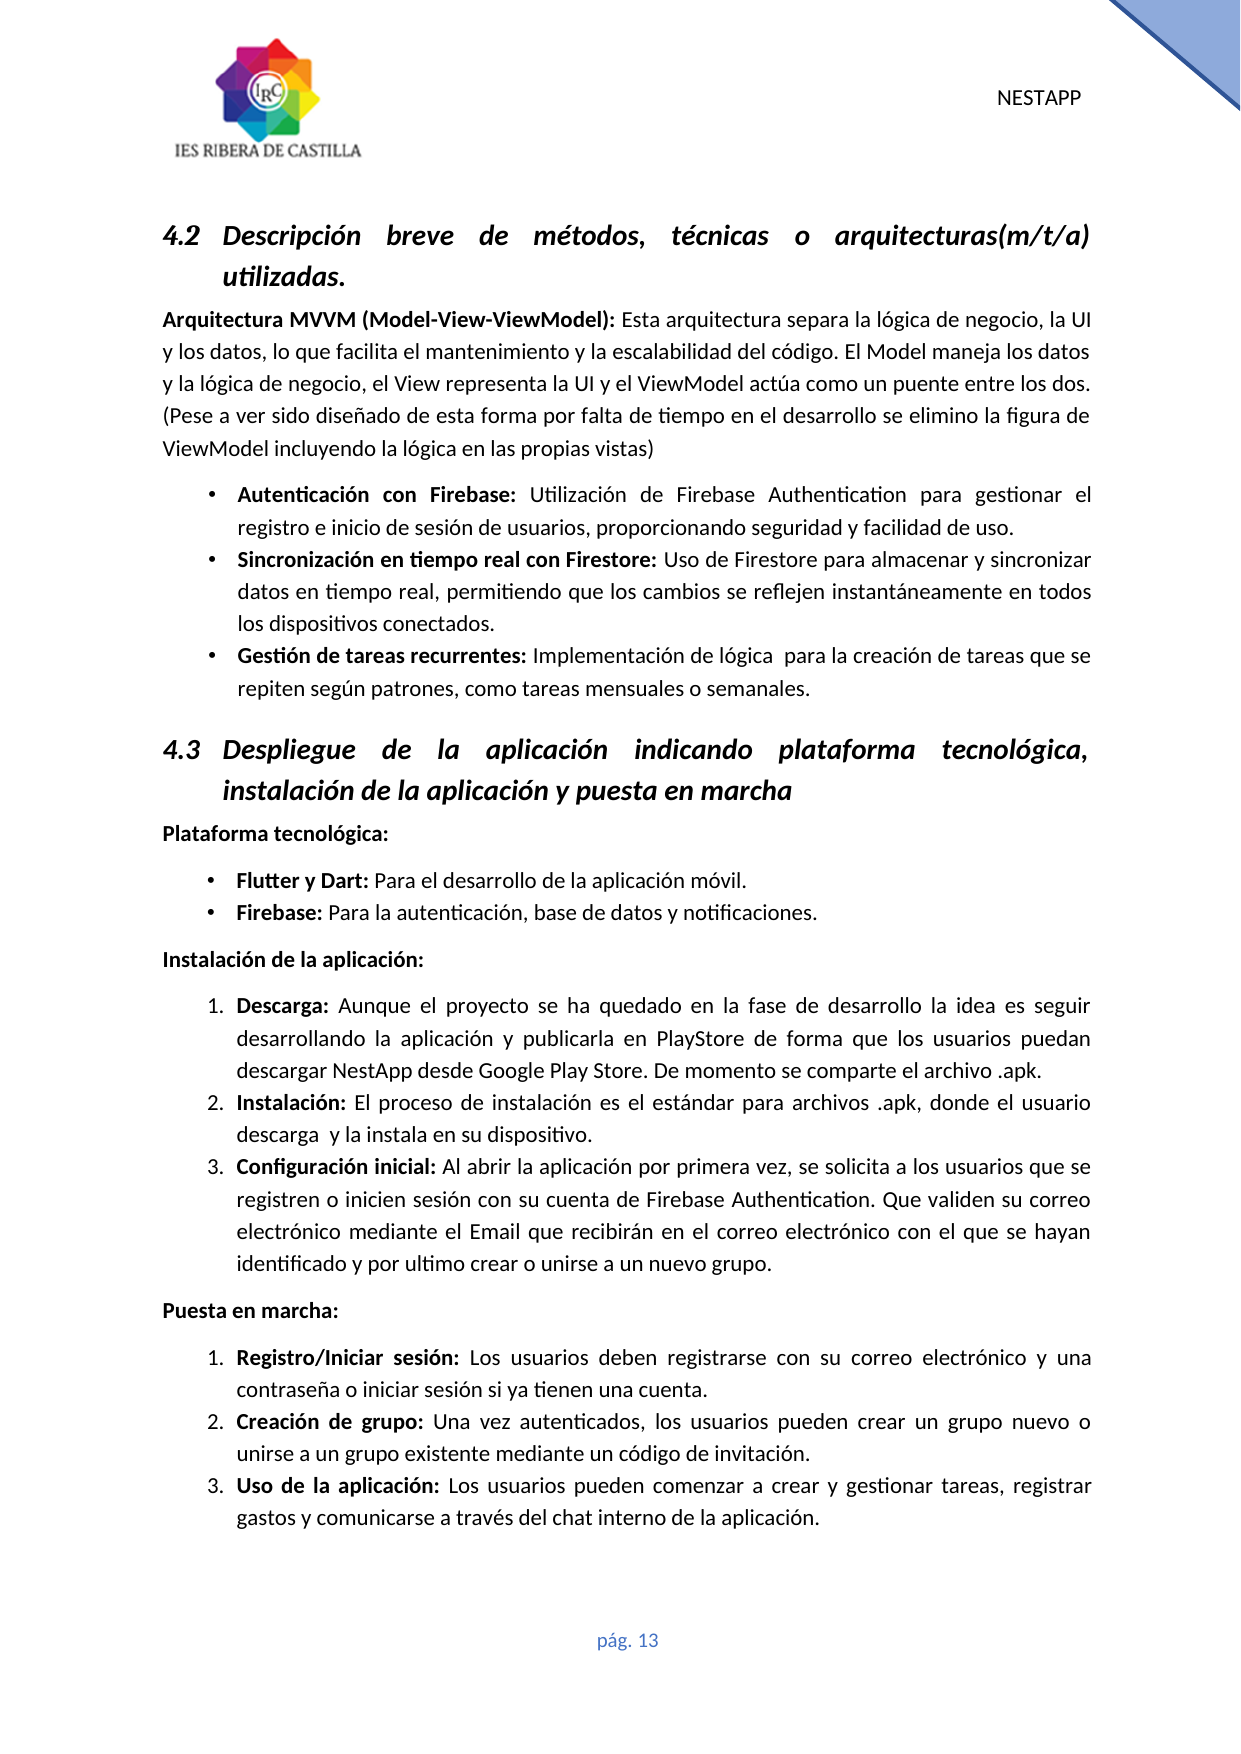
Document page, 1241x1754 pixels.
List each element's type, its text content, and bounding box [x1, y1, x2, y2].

list Uso de la aplicación: Los usuarios pueden comenzar a crear y gestionar tareas, registrar gastos y comunicarse a través del chat interno de la aplicación. [207, 1471, 1093, 1532]
list Instalación: El proceso de instalación es el estándar para archivos .apk, donde el usuario descarga y la instala en su dispositivo. [207, 1088, 1093, 1148]
list Sincronización en tiempo real con Firestore: Uso de Firestore para almacenar y sincronizar datos en tiempo real, permitiendo que los cambios se reflejen instantáneamente en todos los dispositivos conectados. [208, 545, 1093, 637]
text Instalación de la aplicación: [162, 945, 1093, 973]
picture [173, 29, 366, 164]
text Puesta en marcha: [162, 1296, 1093, 1324]
text Plataforma tecnológica: [162, 819, 1093, 847]
list Flutter y Dart: Para el desarrollo de la aplicación móvil. [207, 866, 1093, 894]
list Creación de grupo: Una vez autenticados, los usuarios pueden crear un grupo nuevo o unirse a un grupo existente mediante un código de invitación. [207, 1407, 1093, 1467]
subtitle Despliegue de la aplicación indicando plataforma tecnológica, instalación de la aplicación y puesta en marcha [162, 731, 1093, 807]
list Configuración inicial: Al abrir la aplicación por primera vez, se solicita a los usuarios que se registren o inicien sesión con su cuenta de Firebase Authentication. Que validen su correo electrónico mediante el Email que recibirán en el correo electrónico con el que se hayan identificado y por ultimo crear o unirse a un nuevo grupo. [207, 1152, 1093, 1277]
list Autenticación con Firebase: Utilización de Firebase Authentication para gestionar el registro e inicio de sesión de usuarios, proporcionando seguridad y facilidad de uso. [208, 481, 1093, 541]
subtitle Descripción breve de métodos, técnicas o arquitecturas(m/t/a) utilizadas. [162, 217, 1093, 293]
list Registro/Iniciar sesión: Los usuarios deben registrarse con su correo electrónico y una contraseña o iniciar sesión si ya tienen una cuenta. [207, 1343, 1093, 1403]
list Descarga: Aunque el proyecto se ha quedado en la fase de desarrollo la idea es seguir desarrollando la aplicación y publicarla en PlayStore de forma que los usuarios puedan descargar NestApp desde Google Play Store. De momento se comparte el archivo .apk. [207, 992, 1093, 1084]
text Arquitectura MVVM (Model-View-ViewModel): Esta arquitectura separa la lógica de negocio, la UI y los datos, lo que facilita el mantenimiento y la escalabilidad del código. El Model maneja los datos y la lógica de negocio, el View representa la UI y el ViewModel actúa como un puente entre los dos.(Pese a ver sido diseñado de esta forma por falta de tiempo en el desarrollo se elimino la figura de ViewModel incluyendo la lógica en las propias vistas) [162, 305, 1093, 462]
list Gestión de tareas recurrentes: Implementación de lógica para la creación de tareas que se repiten según patrones, como tareas mensuales o semanales. [208, 642, 1093, 702]
list Firebase: Para la autenticación, base de datos y notificaciones. [207, 898, 1093, 926]
